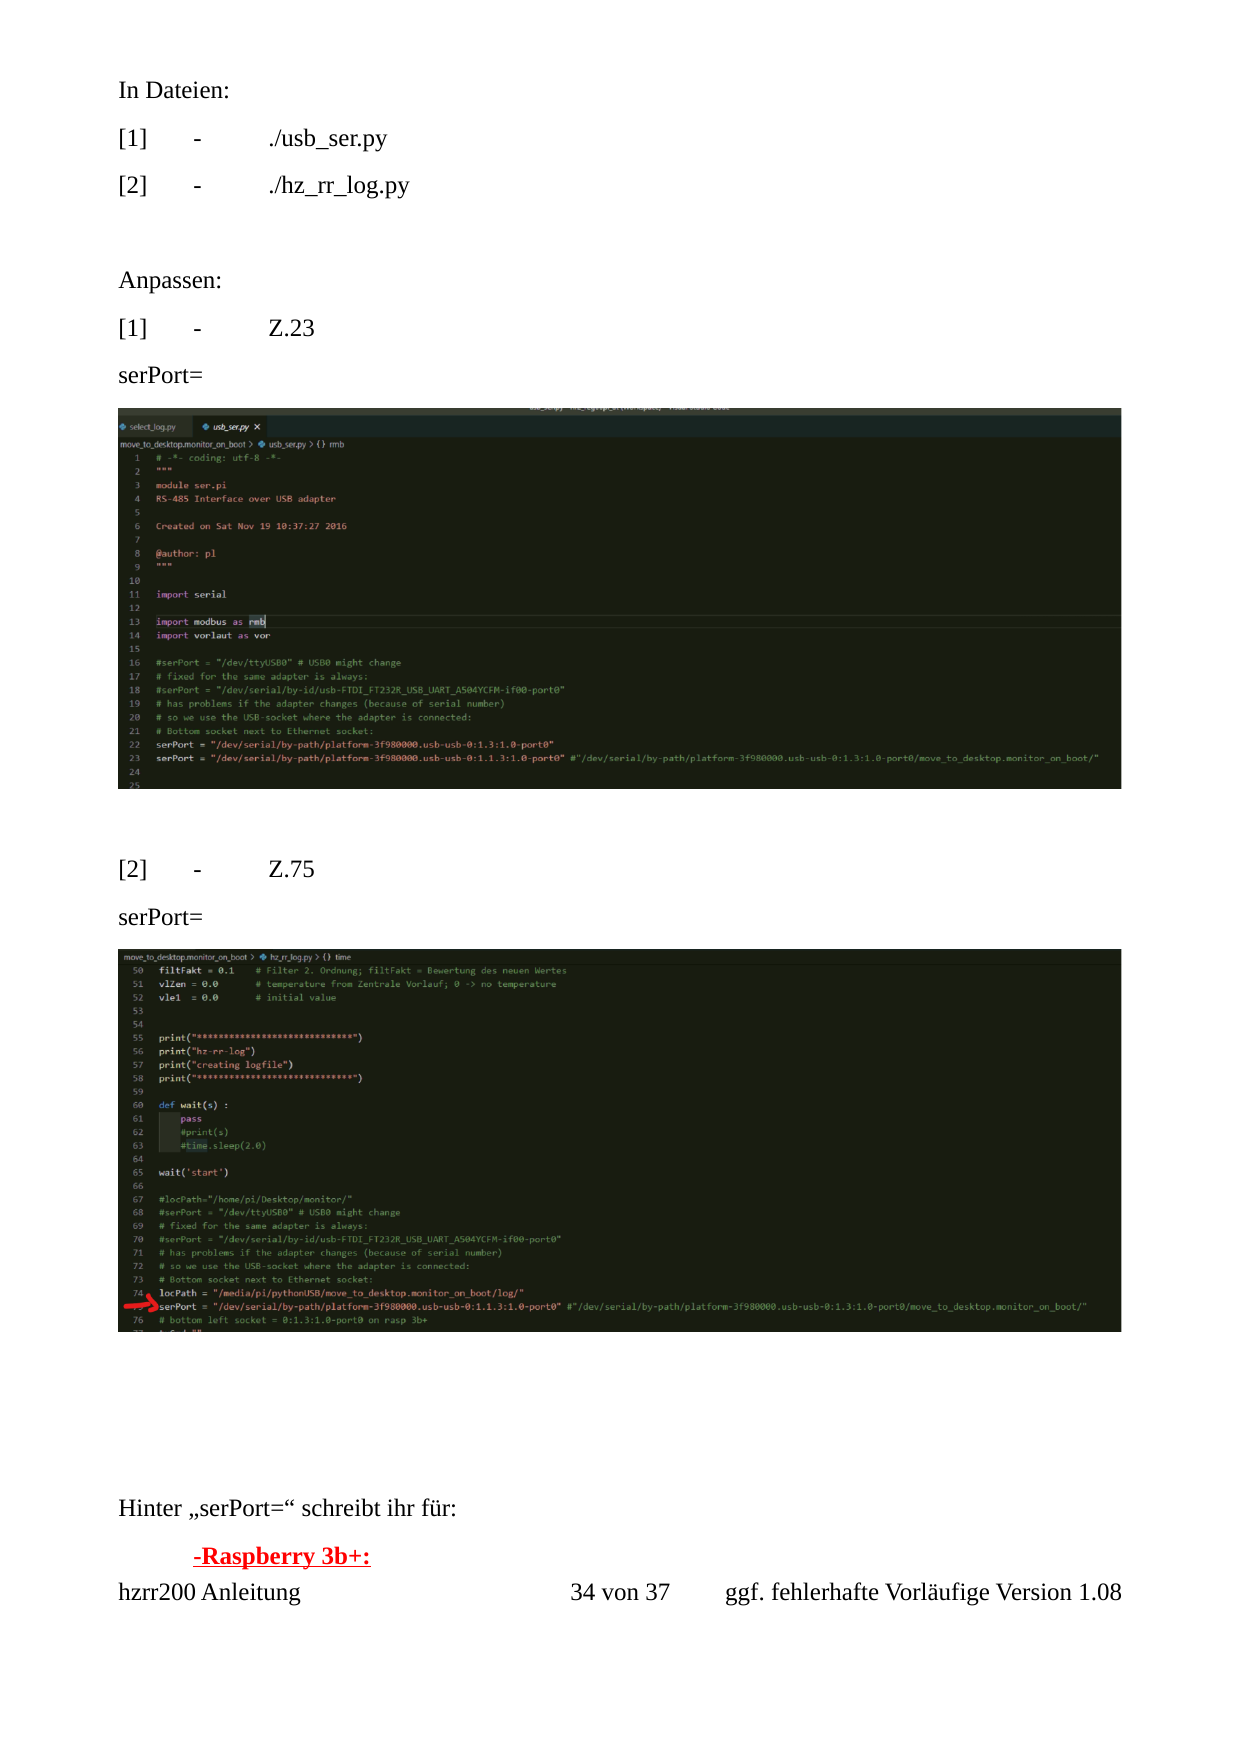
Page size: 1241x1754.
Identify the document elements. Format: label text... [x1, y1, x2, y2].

picture [118, 408, 1122, 789]
text -Raspberry 3b+: [118, 1541, 1122, 1569]
text [2] - Z.75 [118, 854, 1122, 883]
text In Dateien: [118, 75, 1122, 104]
picture [118, 949, 1122, 1332]
text serPort= [118, 361, 1122, 389]
text serPort= [118, 902, 1122, 931]
text [1] - Z.23 [118, 313, 1122, 342]
text Anpassen: [118, 265, 1122, 294]
text [2] - ./hz_rr_log.py [118, 170, 1122, 199]
text [1] - ./usb_ser.py [118, 123, 1122, 151]
text Hinter „serPort=“ schreibt ihr für: [118, 1493, 1122, 1522]
